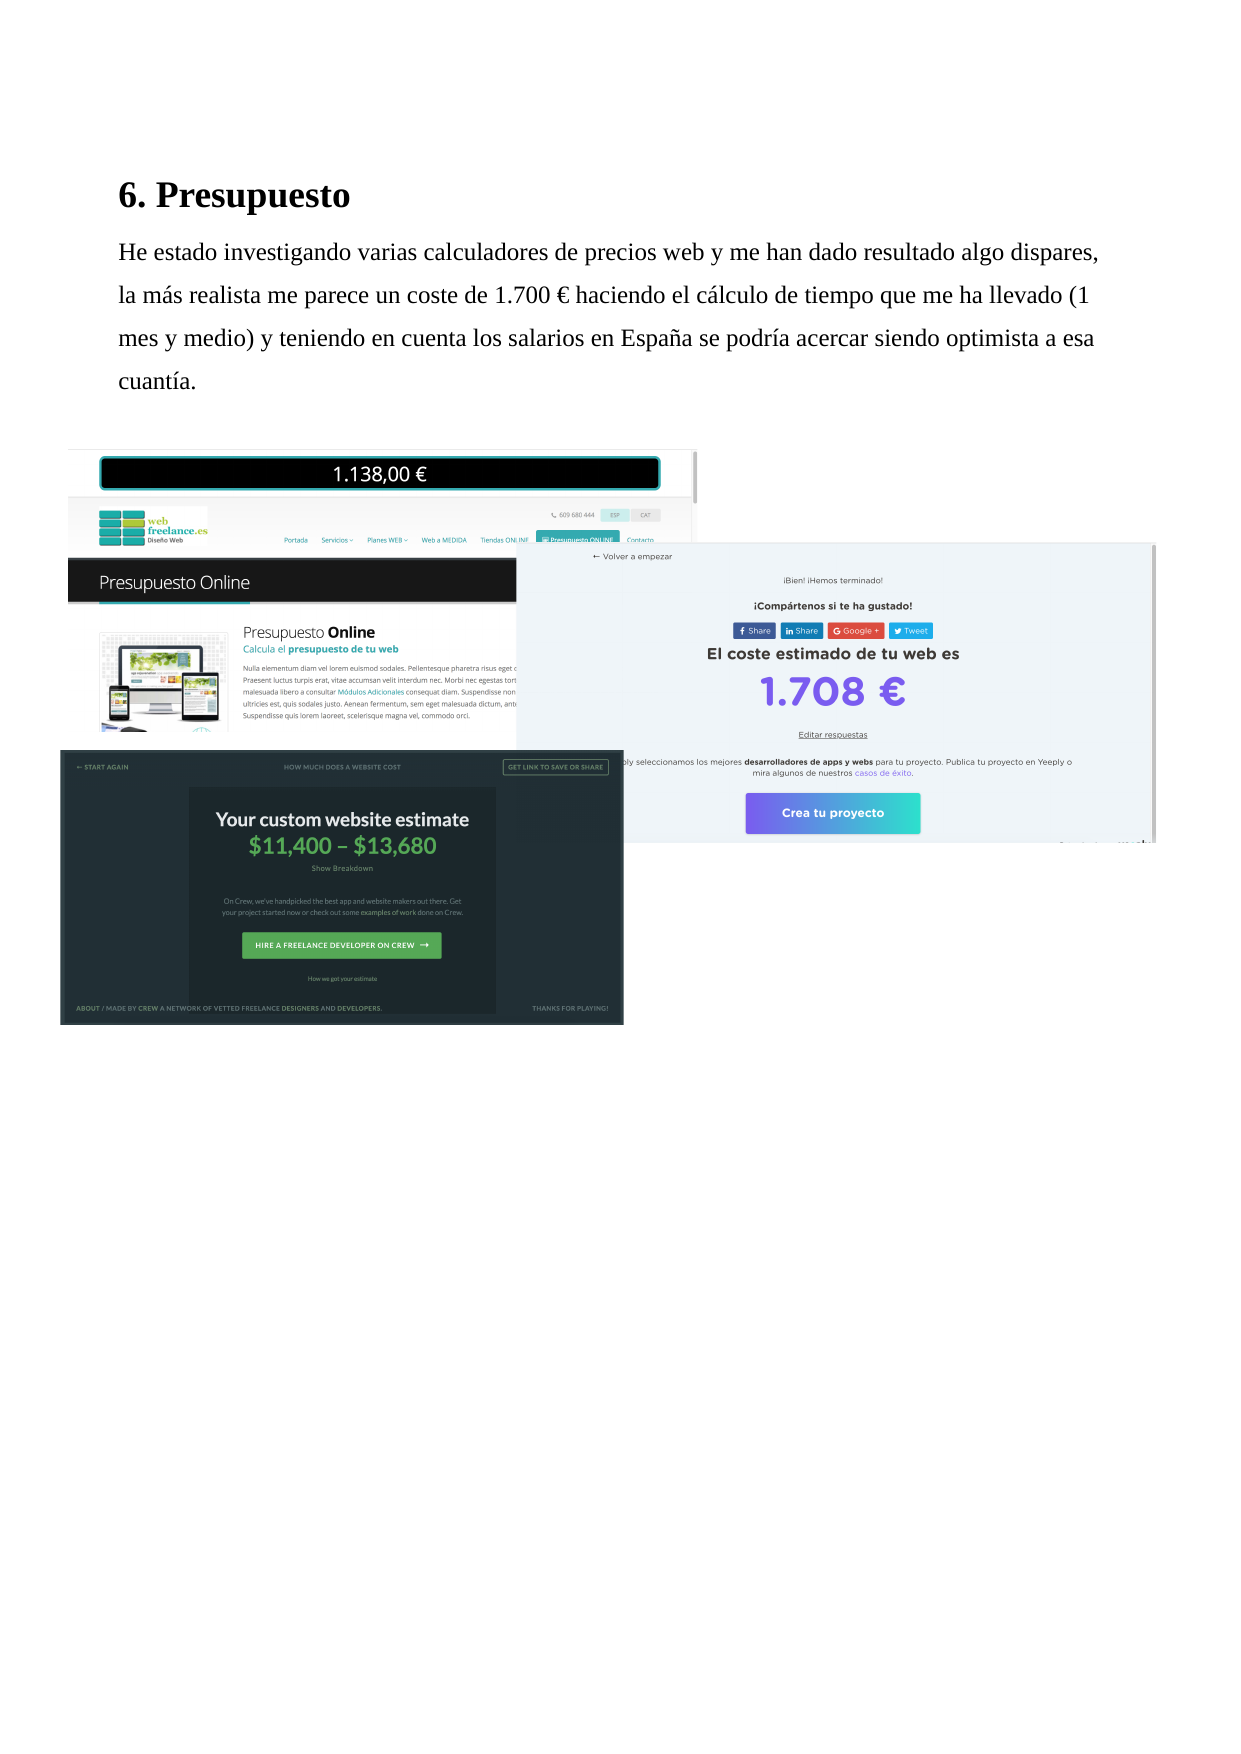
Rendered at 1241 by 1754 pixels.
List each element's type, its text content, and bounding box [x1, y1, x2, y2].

picture [60, 449, 1157, 1025]
text He estado investigando varias calculadores de precios web y me han dado resultado algo dispares, la más realista me parece un coste de 1.700 € haciendo el cálculo de tiempo que me ha llevado (1 mes y medio) y teniendo en cuenta los salarios en España se podría acercar siendo optimista a esa cuantía. [118, 237, 1122, 395]
text 6. Presupuesto [118, 172, 1122, 215]
